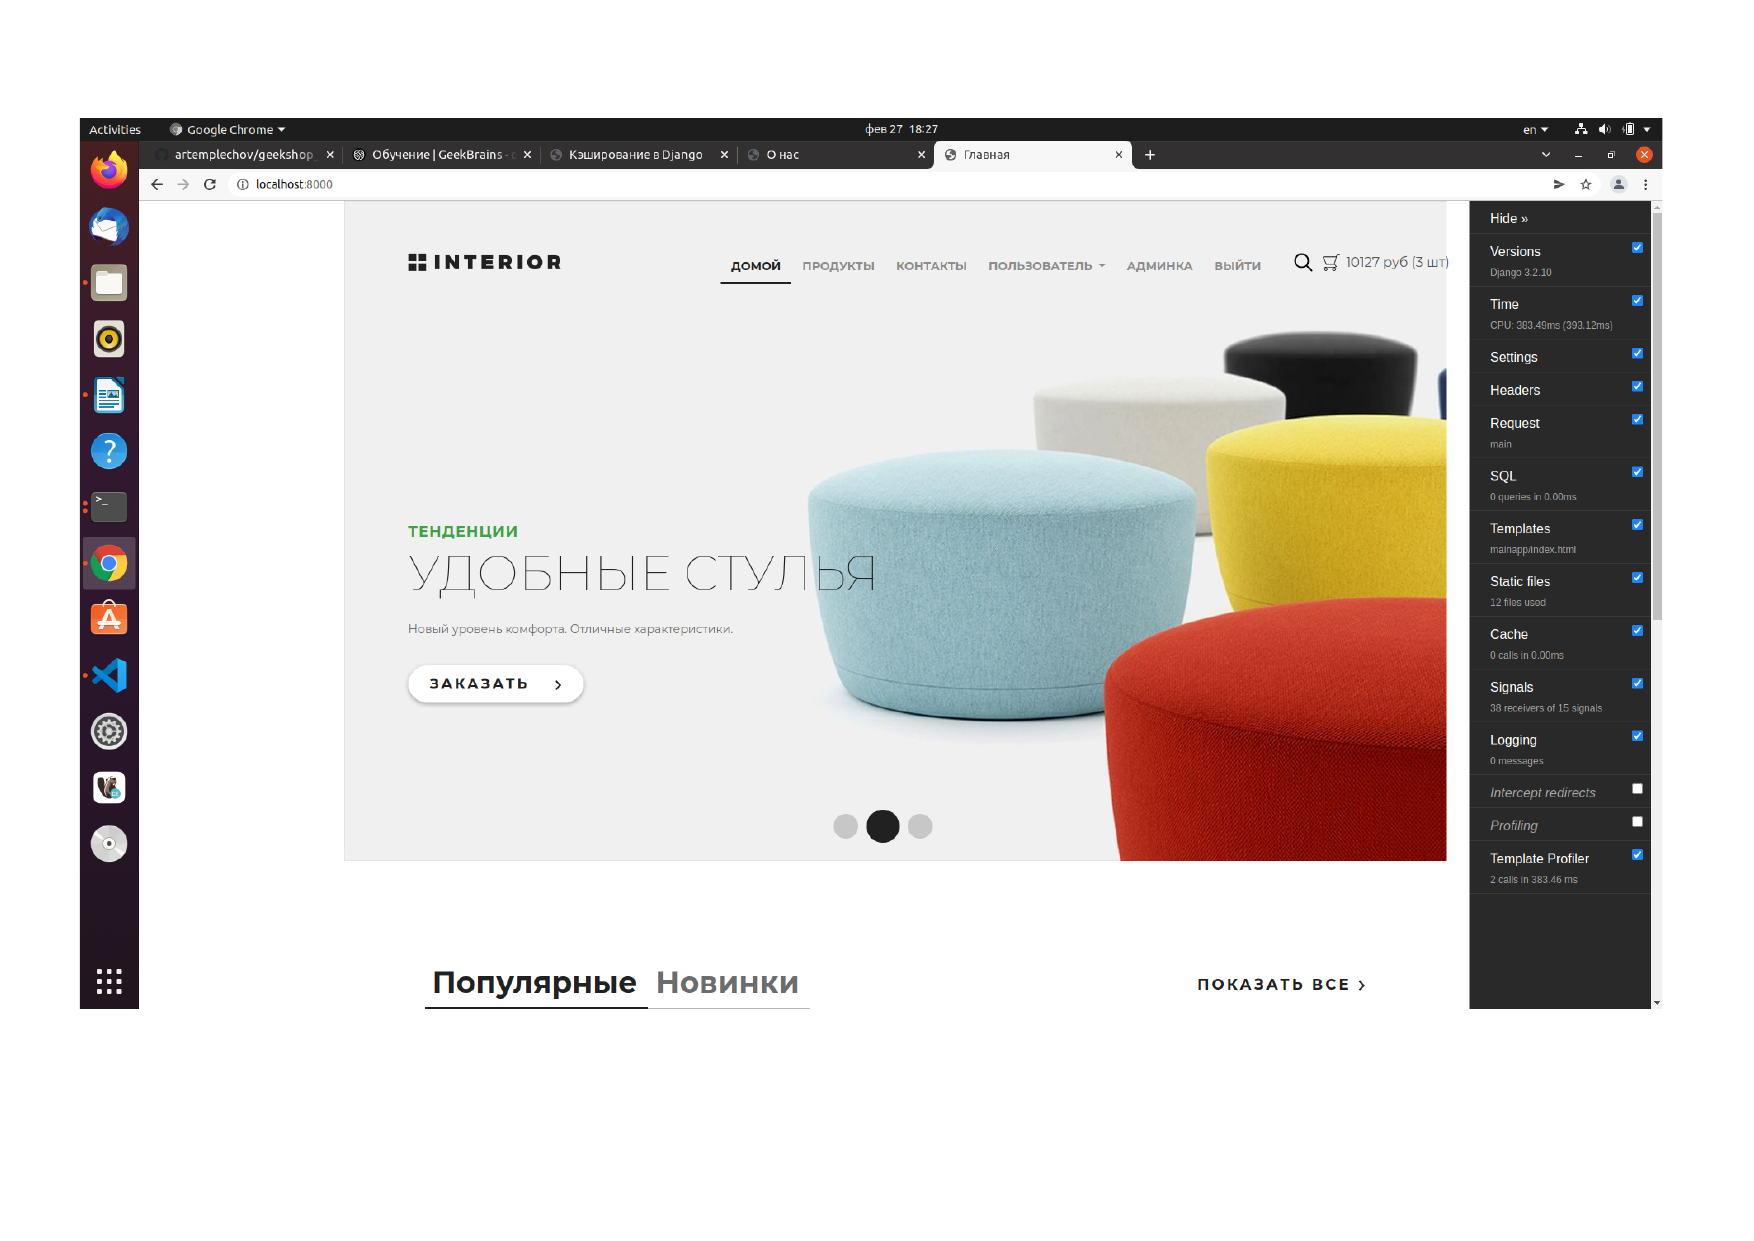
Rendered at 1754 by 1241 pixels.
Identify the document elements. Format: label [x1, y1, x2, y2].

picture [79, 118, 1663, 1009]
